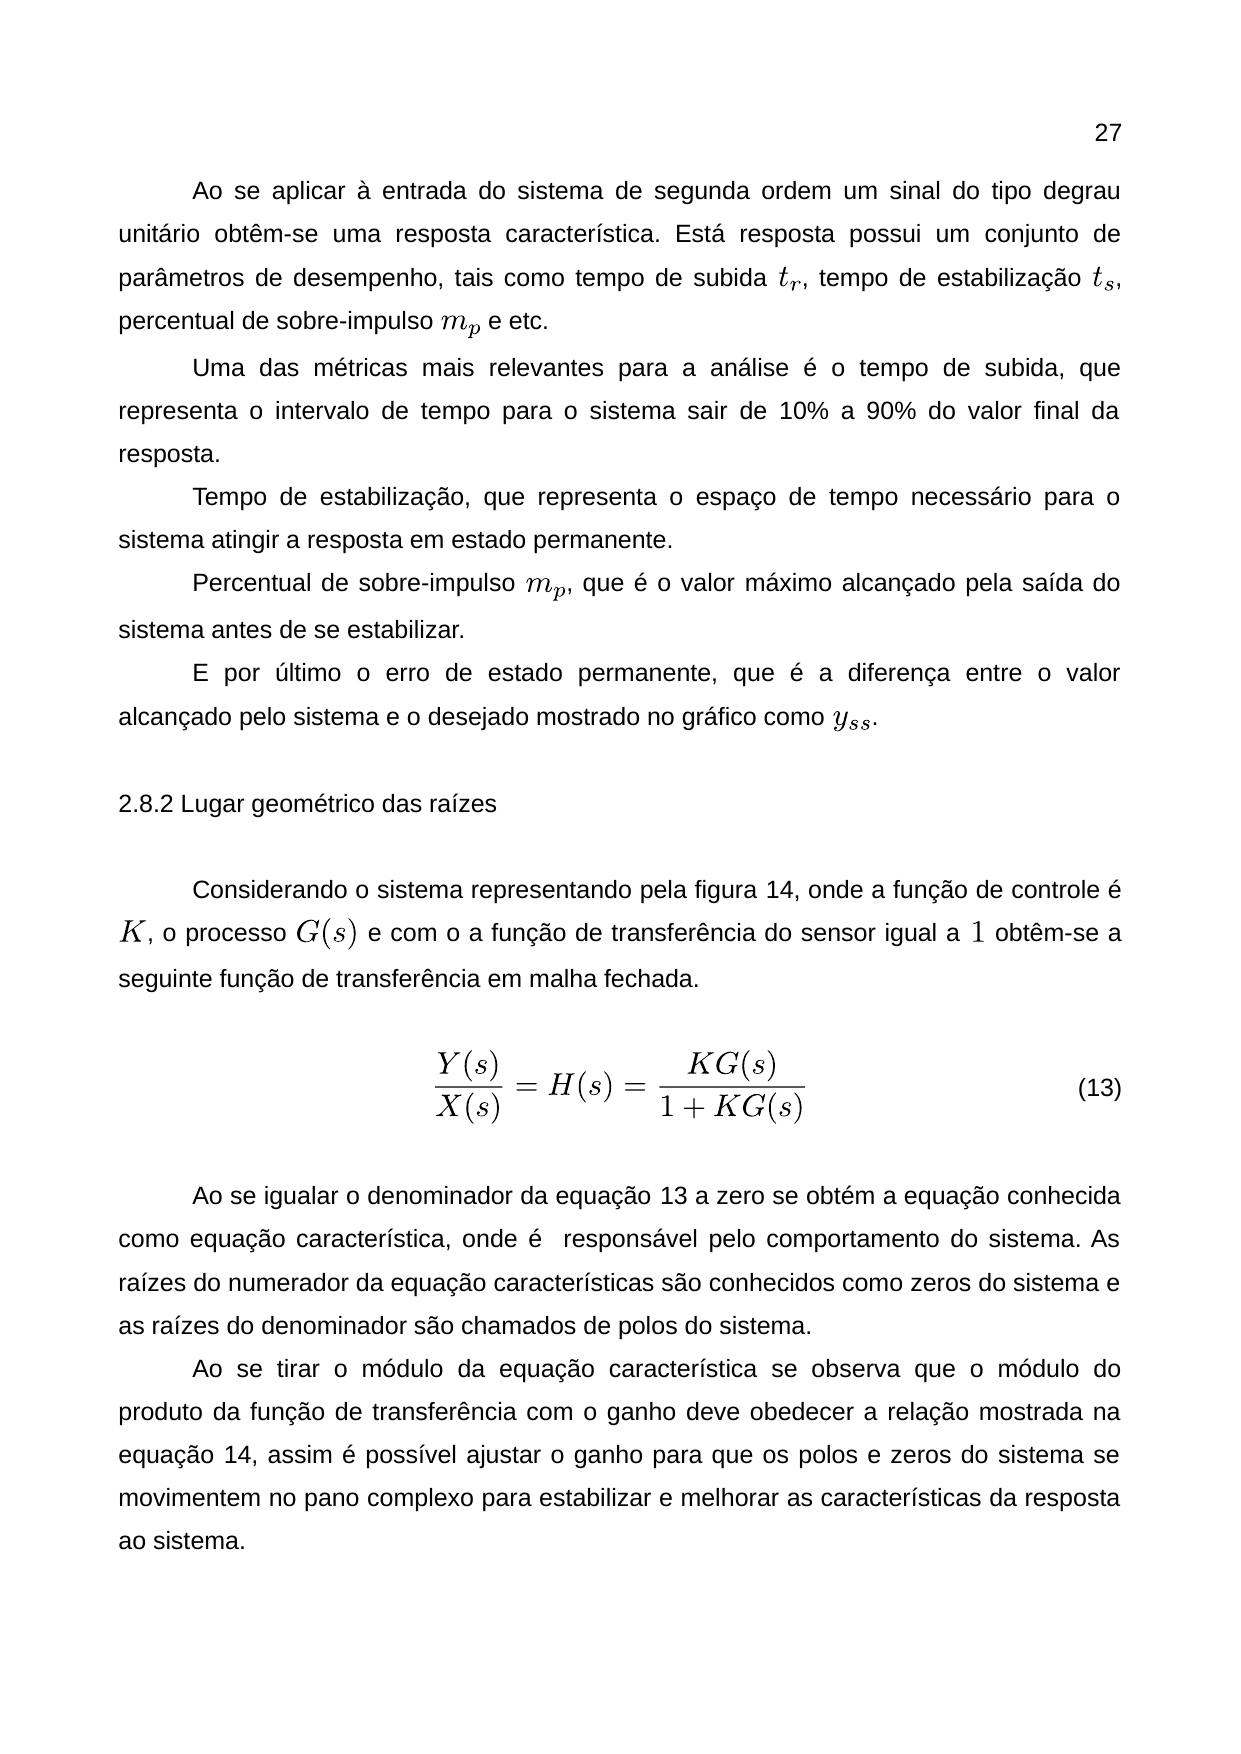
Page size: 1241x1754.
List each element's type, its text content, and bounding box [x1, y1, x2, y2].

text (13) [806, 1050, 1122, 1124]
subtitle 2.8.2 Lugar geométrico das raízes [118, 789, 1122, 818]
text Uma das métricas mais relevantes para a análise é o tempo de subida, que representa o intervalo de tempo para o sistema sair de 10% a 90% do valor final da resposta. [118, 353, 1122, 468]
text Percentual de sobre-impulso , que é o valor máximo alcançado pela saída do sistema antes de se estabilizar. [118, 568, 1122, 644]
text Ao se igualar o denominador da equação 13 a zero se obtém a equação conhecida como equação característica, onde é responsável pelo comportamento do sistema. As raízes do numerador da equação características são conhecidos como zeros do sistema e as raízes do denominador são chamados de polos do sistema. [118, 1181, 1122, 1339]
text Ao se tirar o módulo da equação característica se observa que o módulo do produto da função de transferência com o ganho deve obedecer a relação mostrada na equação 14, assim é possível ajustar o ganho para que os polos e zeros do sistema se movimentem no pano complexo para estabilizar e melhorar as características da resposta ao sistema. [118, 1354, 1122, 1555]
text [118, 1050, 435, 1124]
text Tempo de estabilização, que representa o espaço de tempo necessário para o sistema atingir a resposta em estado permanente. [118, 482, 1122, 554]
text Considerando o sistema representando pela figura 14, onde a função de controle é , o processo e com o a função de transferência do sensor igual a obtêm-se a seguinte função de transferência em malha fechada. [118, 875, 1122, 993]
text E por último o erro de estado permanente, que é a diferença entre o valor alcançado pelo sistema e o desejado mostrado no gráfico como . [118, 658, 1122, 731]
text Ao se aplicar à entrada do sistema de segunda ordem um sinal do tipo degrau unitário obtêm-se uma resposta característica. Está resposta possui um conjunto de parâmetros de desempenho, tais como tempo de subida , tempo de estabilização , percentual de sobre-impulso e etc. [118, 176, 1122, 338]
